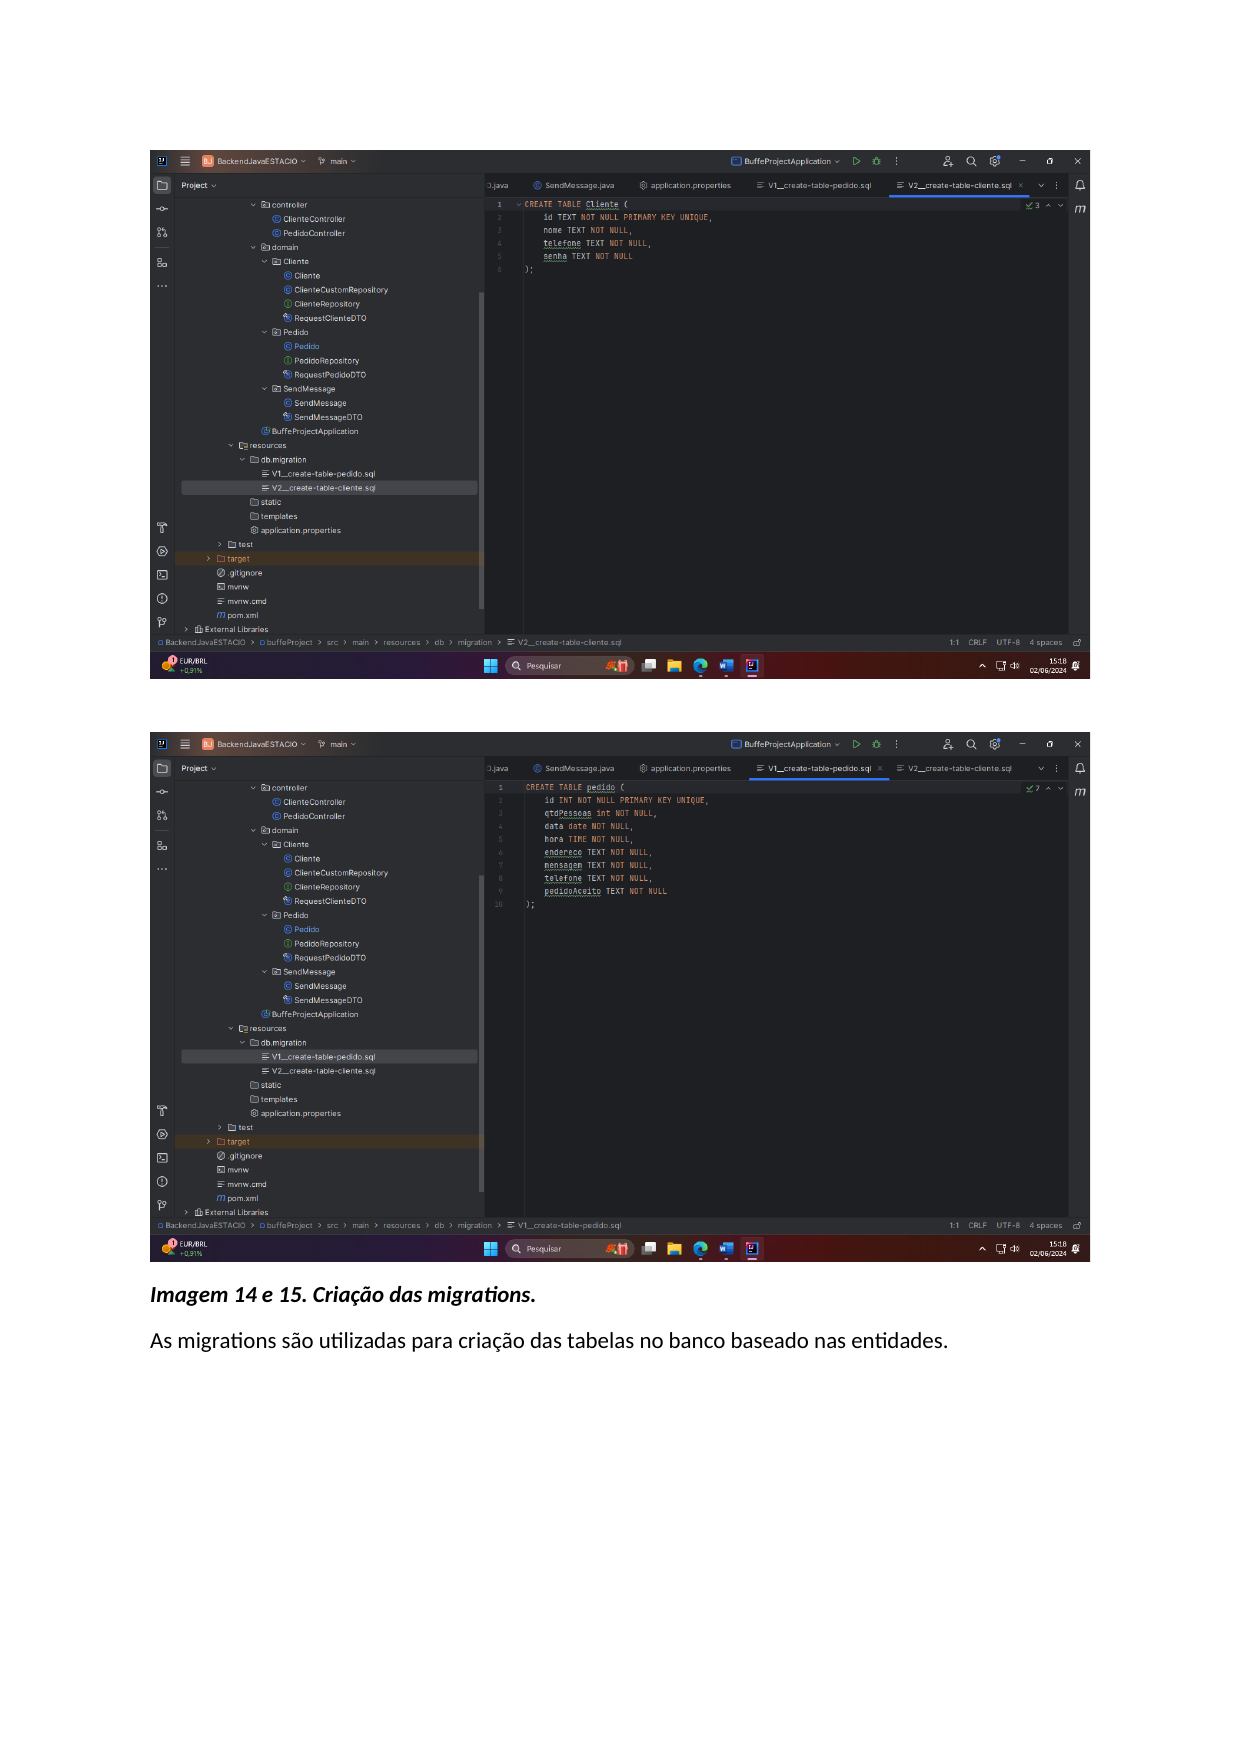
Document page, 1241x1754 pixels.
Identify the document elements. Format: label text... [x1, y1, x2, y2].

text Imagem 14 e 15. Criação das migrations. [150, 1280, 1090, 1308]
text As migrations são utilizadas para criação das tabelas no banco baseado nas entidades. [150, 1326, 1090, 1354]
